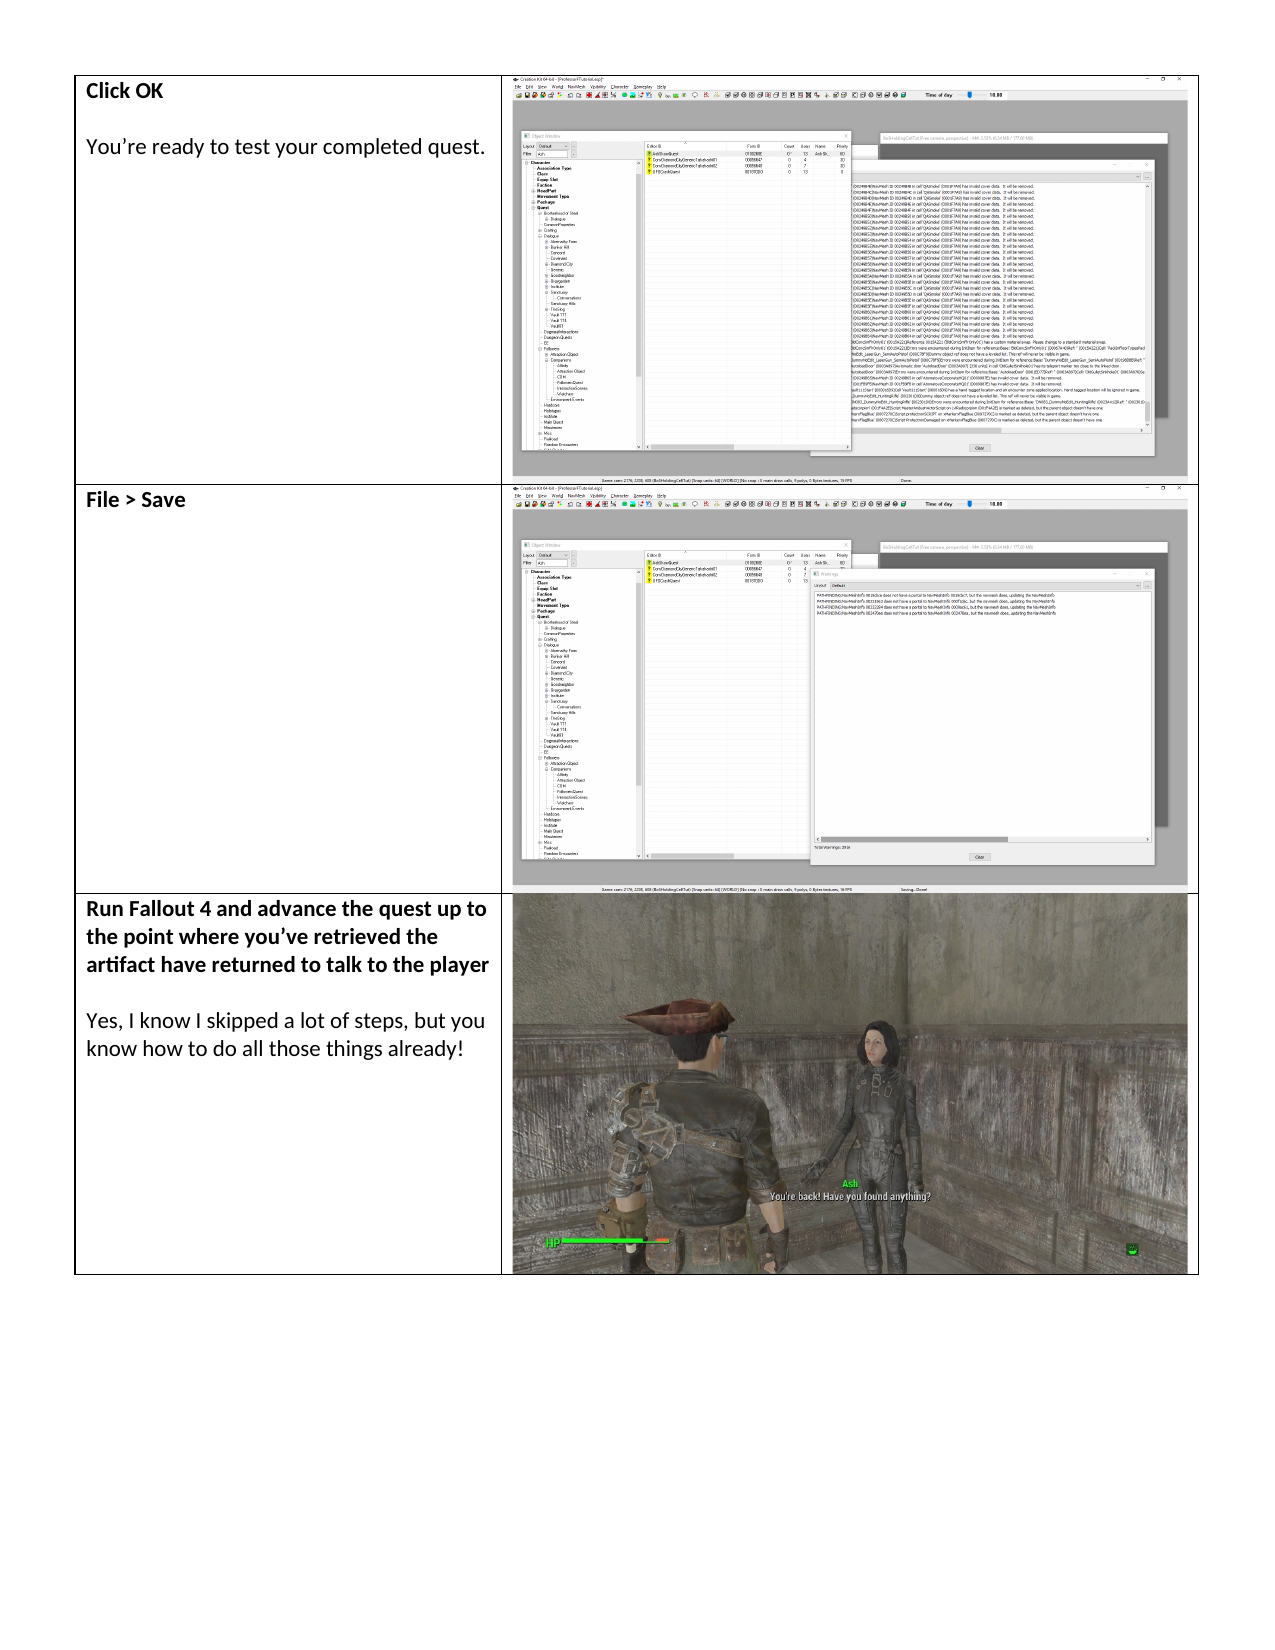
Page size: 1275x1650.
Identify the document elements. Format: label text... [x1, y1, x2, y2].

table_cell Click OK You’re ready to test your completed quest. [76, 76, 501, 484]
table_cell File > Save [76, 485, 501, 893]
table_cell [1188, 76, 1198, 484]
table_cell Run Fallout 4 and advance the quest up to the point where you’ve retrieved the artifact have returned to talk to the player Yes, I know I skipped a lot of steps, but you know how to do all those things already! [76, 894, 501, 1273]
table_cell [1188, 485, 1198, 893]
table_cell [502, 76, 512, 484]
table_cell [502, 894, 512, 1273]
table_cell [502, 485, 512, 893]
table_cell [1188, 894, 1198, 1273]
